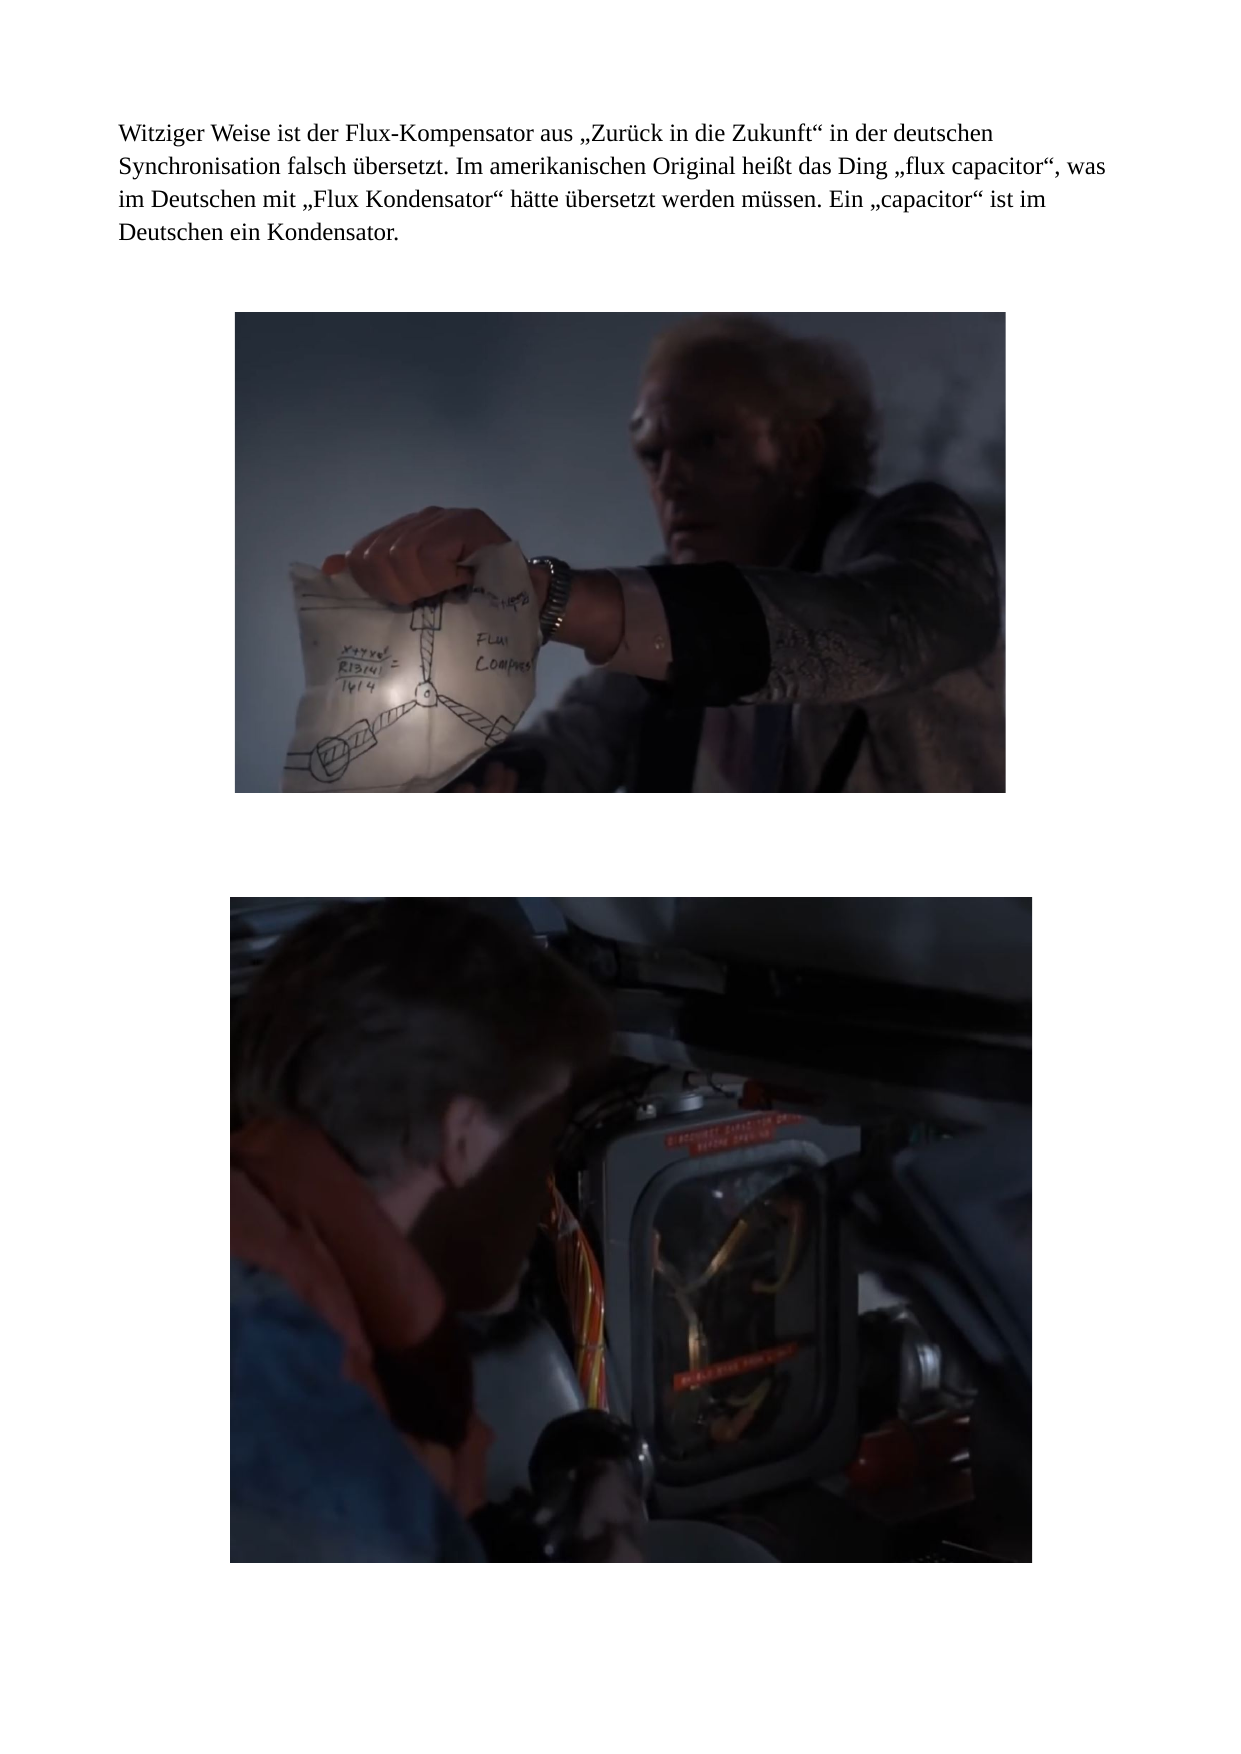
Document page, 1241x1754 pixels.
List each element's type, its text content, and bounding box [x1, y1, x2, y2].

picture [234, 312, 1006, 793]
picture [230, 897, 1033, 1563]
text Witziger Weise ist der Flux-Kompensator aus „Zurück in die Zukunft“ in der deutschen Synchronisation falsch übersetzt. Im amerikanischen Original heißt das Ding „flux capacitor“, was im Deutschen mit „Flux Kondensator“ hätte übersetzt werden müssen. Ein „capacitor“ ist im Deutschen ein Kondensator. [118, 118, 1122, 246]
